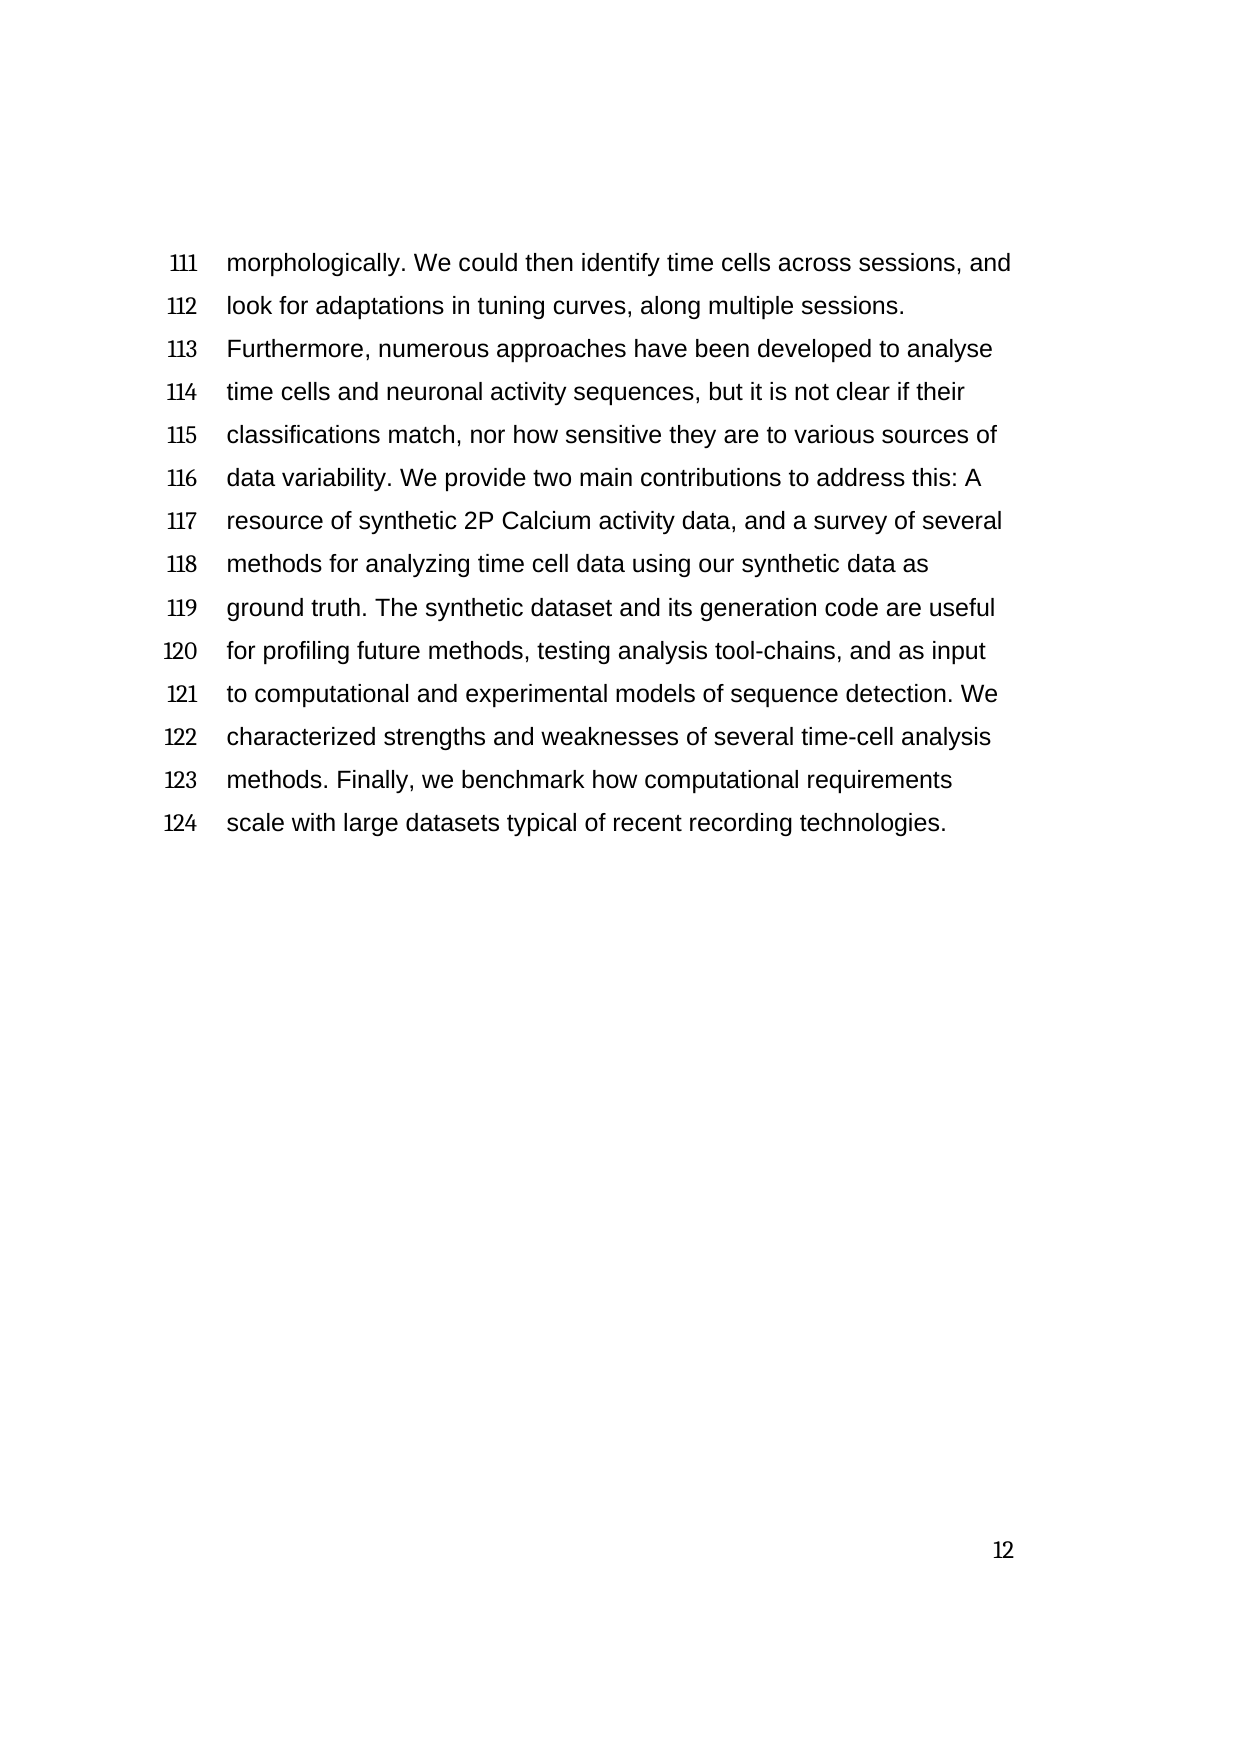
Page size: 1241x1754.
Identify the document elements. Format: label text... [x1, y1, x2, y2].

text morphologically. We could then identify time cells across sessions, and look for adaptations in tuning curves, along multiple sessions. Furthermore, numerous approaches have been developed to analyse time cells and neuronal activity sequences, but it is not clear if their classifications match, nor how sensitive they are to various sources of data variability. We provide two main contributions to address this: A resource of synthetic 2P Calcium activity data, and a survey of several methods for analyzing time cell data using our synthetic data as ground truth. The synthetic dataset and its generation code are useful for profiling future methods, testing analysis tool-chains, and as input to computational and experimental models of sequence detection. We characterized strengths and weaknesses of several time-cell analysis methods. Finally, we benchmark how computational requirements scale with large datasets typical of recent recording technologies. [226, 248, 1014, 837]
